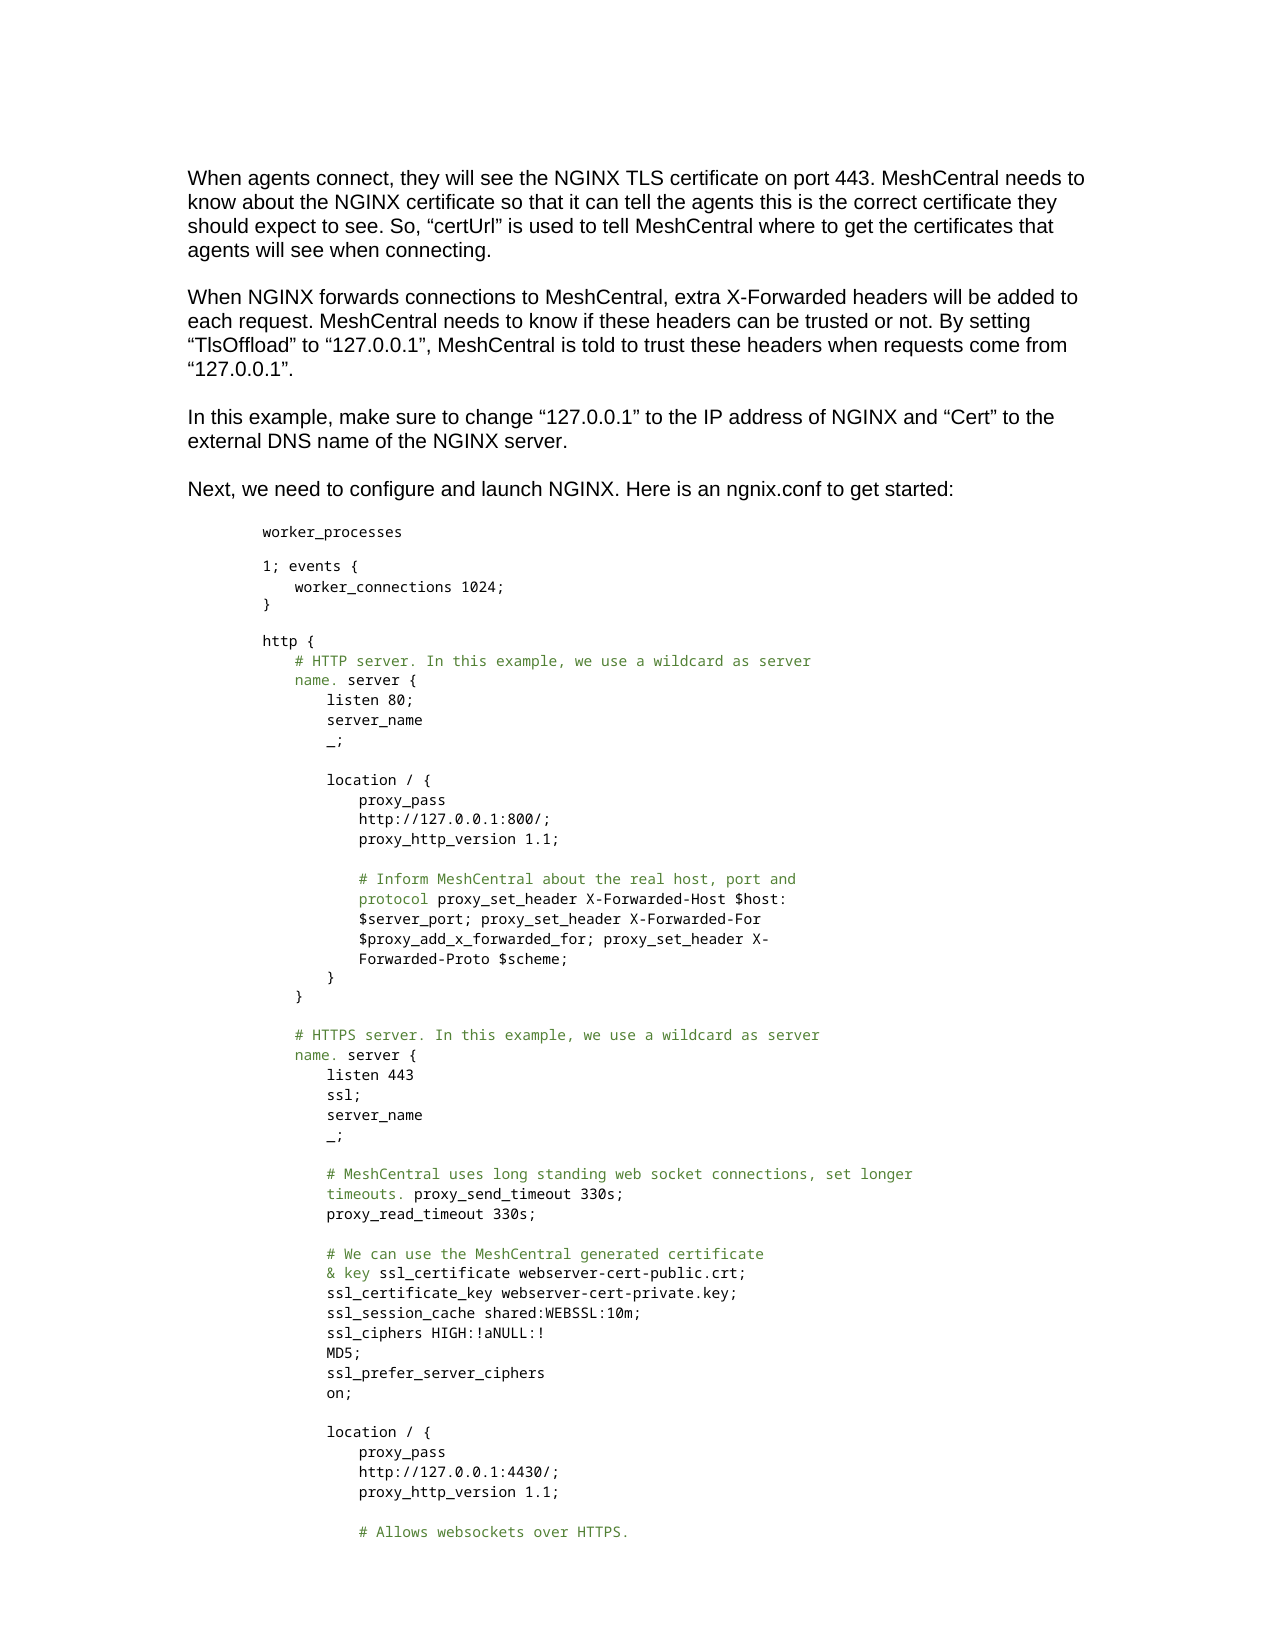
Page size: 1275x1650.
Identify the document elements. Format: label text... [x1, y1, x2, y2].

text worker_processes 1; events { [262, 509, 417, 576]
text worker_connections 1024; [294, 576, 1179, 596]
text # We can use the MeshCentral generated certificate & key ssl_certificate webserver-cert-public.crt; ssl_certificate_key webserver-cert-private.key; ssl_session_cache shared:WEBSSL:10m; [326, 1243, 778, 1323]
text listen 443 ssl; server_name _; [326, 1065, 449, 1144]
text proxy_pass http://127.0.0.1:4430/; proxy_http_version 1.1; [358, 1442, 633, 1502]
text # MeshCentral uses long standing web socket connections, set longer timeouts. proxy_send_timeout 330s; [326, 1164, 946, 1204]
text # Allows websockets over HTTPS. [358, 1522, 687, 1542]
text When NGINX forwards connections to MeshCentral, extra X-Forwarded headers will be added to each request. MeshCentral needs to know if these headers can be trusted or not. By setting “TlsOffload” to “127.0.0.1”, MeshCentral is told to trust these headers when requests come from “127.0.0.1”. [187, 285, 1092, 381]
text proxy_pass http://127.0.0.1:800/; proxy_http_version 1.1; [358, 789, 625, 849]
text Next, we need to configure and launch NGINX. Here is an ngnix.conf to get started: [187, 477, 1179, 501]
text # HTTP server. In this example, we use a wildcard as server name. server { [294, 650, 818, 690]
text http { [262, 633, 1179, 650]
text } [326, 968, 1179, 985]
text ssl_ciphers HIGH:!aNULL:!MD5; ssl_prefer_server_ciphers on; [326, 1323, 561, 1403]
text proxy_read_timeout 330s; [326, 1204, 1179, 1224]
text listen 80; server_name _; [326, 690, 441, 750]
text # Inform MeshCentral about the real host, port and protocol proxy_set_header X-Forwarded-Host $host:$server_port; proxy_set_header X-Forwarded-For $proxy_add_x_forwarded_for; proxy_set_header X-Forwarded-Proto $scheme; [358, 869, 842, 968]
text } [294, 985, 1179, 1005]
text # HTTPS server. In this example, we use a wildcard as server name. server { [294, 1025, 826, 1065]
text } [262, 596, 1179, 613]
text location / { [326, 769, 1179, 789]
text location / { [326, 1422, 1179, 1442]
text When agents connect, they will see the NGINX TLS certificate on port 443. MeshCentral needs to know about the NGINX certificate so that it can tell the agents this is the correct certificate they should expect to see. So, “certUrl” is used to tell MeshCentral where to get the certificates that agents will see when connecting. [187, 166, 1088, 261]
text In this example, make sure to change “127.0.0.1” to the IP address of NGINX and “Cert” to the external DNS name of the NGINX server. [187, 405, 1058, 453]
